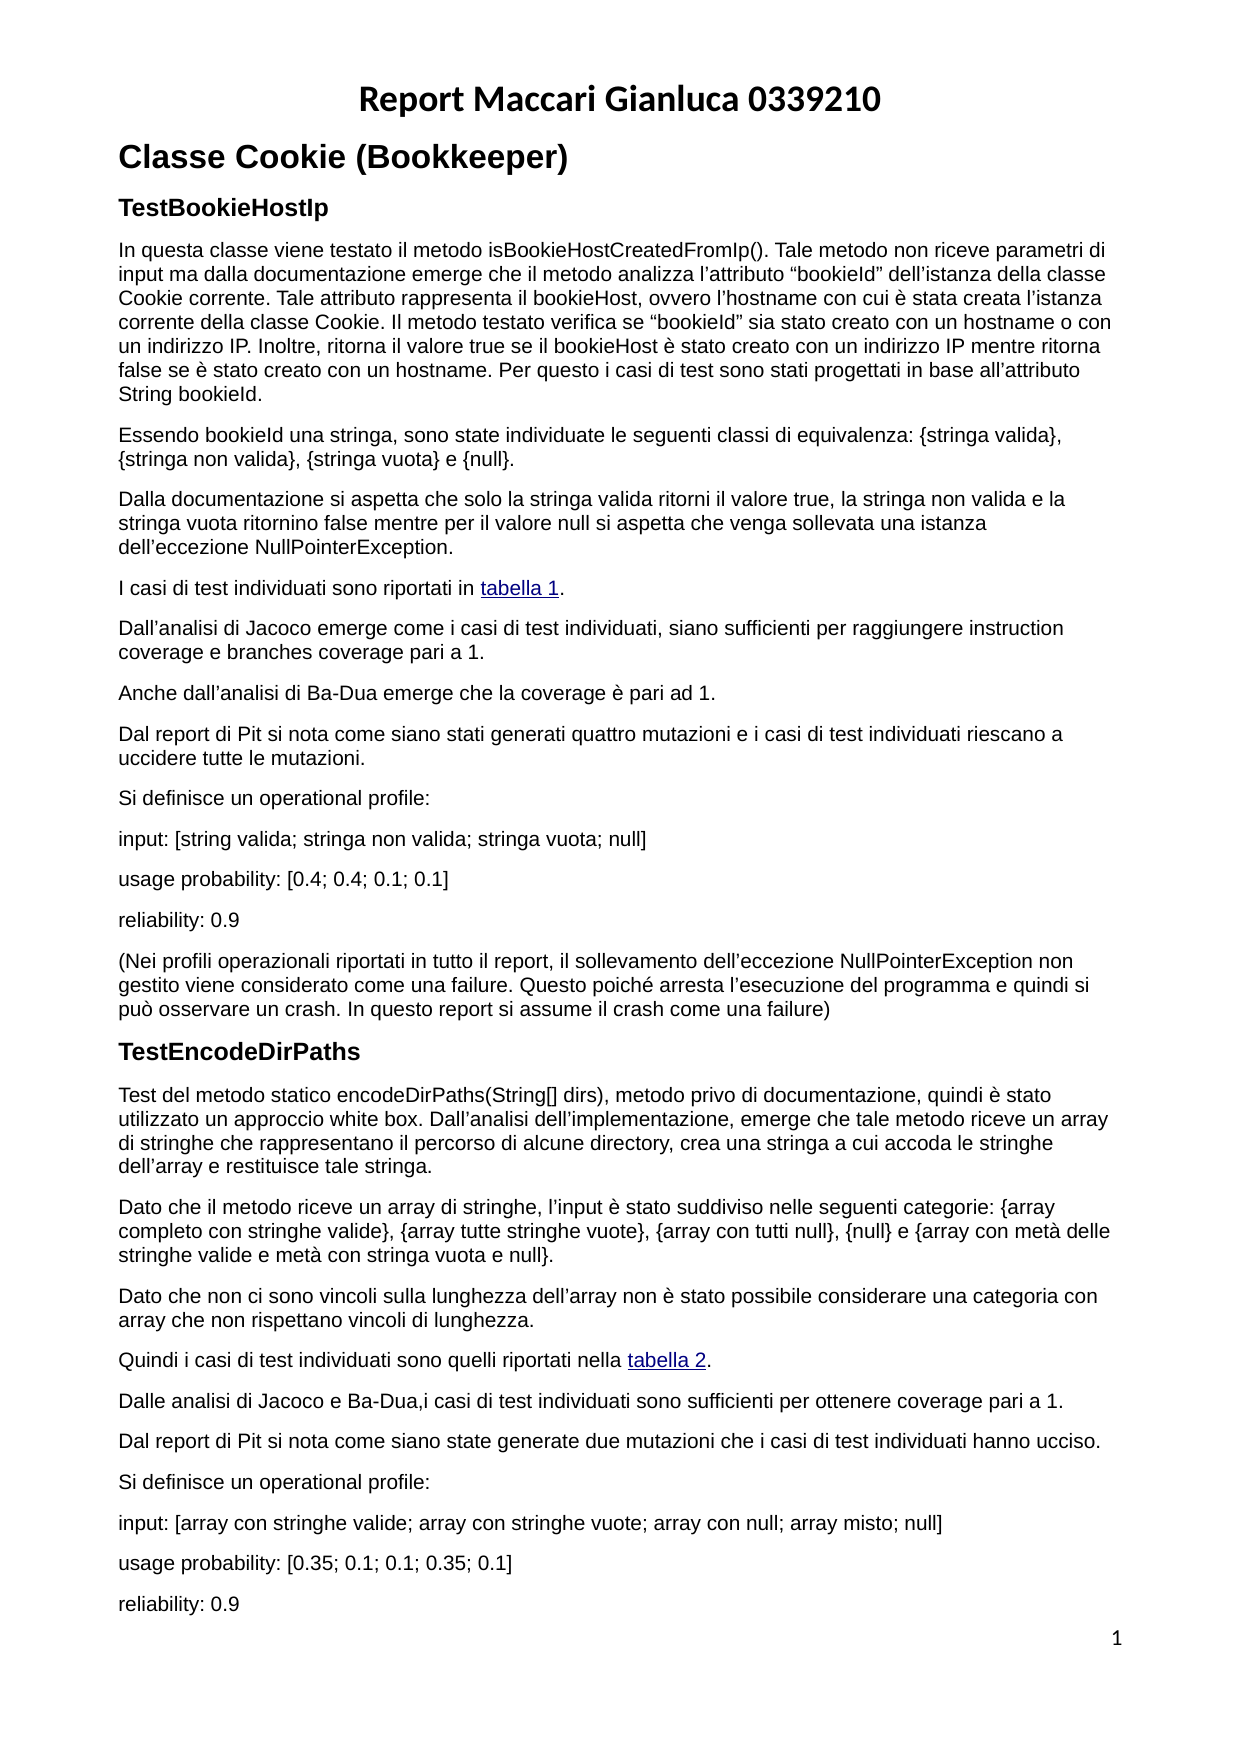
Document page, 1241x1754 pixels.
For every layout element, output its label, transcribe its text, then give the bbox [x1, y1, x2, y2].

text Quindi i casi di test individuati sono quelli riportati nella tabella 2. [118, 1348, 1122, 1372]
text input: [string valida; stringa non valida; stringa vuota; null] [118, 827, 1122, 851]
text In questa classe viene testato il metodo isBookieHostCreatedFromIp(). Tale metodo non riceve parametri di input ma dalla documentazione emerge che il metodo analizza l’attributo “bookieId” dell’istanza della classe Cookie corrente. Tale attributo rappresenta il bookieHost, ovvero l’hostname con cui è stata creata l’istanza corrente della classe Cookie. Il metodo testato verifica se “bookieId” sia stato creato con un hostname o con un indirizzo IP. Inoltre, ritorna il valore true se il bookieHost è stato creato con un indirizzo IP mentre ritorna false se è stato creato con un hostname. Per questo i casi di test sono stati progettati in base all’attributo String bookieId. [118, 238, 1122, 406]
text reliability: 0.9 [118, 908, 1122, 932]
text Dalla documentazione si aspetta che solo la stringa valida ritorni il valore true, la stringa non valida e la stringa vuota ritornino false mentre per il valore null si aspetta che venga sollevata una istanza dell’eccezione NullPointerException. [118, 487, 1122, 559]
text TestEncodeDirPaths [118, 1037, 1122, 1066]
text Dal report di Pit si nota come siano stati generati quattro mutazioni e i casi di test individuati riescano a uccidere tutte le mutazioni. [118, 721, 1122, 769]
text Essendo bookieId una stringa, sono state individuate le seguenti classi di equivalenza: {stringa valida}, {stringa non valida}, {stringa vuota} e {null}. [118, 422, 1122, 470]
text Anche dall’analisi di Ba-Dua emerge che la coverage è pari ad 1. [118, 681, 1122, 705]
text Si definisce un operational profile: [118, 1470, 1122, 1494]
text input: [array con stringhe valide; array con stringhe vuote; array con null; array misto; null] [118, 1511, 1122, 1534]
text Dalle analisi di Jacoco e Ba-Dua,i casi di test individuati sono sufficienti per ottenere coverage pari a 1. [118, 1389, 1122, 1413]
text reliability: 0.9 [118, 1592, 1122, 1616]
text Test del metodo statico encodeDirPaths(String[] dirs), metodo privo di documentazione, quindi è stato utilizzato un approccio white box. Dall’analisi dell’implementazione, emerge che tale metodo riceve un array di stringhe che rappresentano il percorso di alcune directory, crea una stringa a cui accoda le stringhe dell’array e restituisce tale stringa. [118, 1082, 1122, 1178]
text Dall’analisi di Jacoco emerge come i casi di test individuati, siano sufficienti per raggiungere instruction coverage e branches coverage pari a 1. [118, 616, 1122, 664]
text TestBookieHostIp [118, 193, 1122, 221]
text Dato che il metodo riceve un array di stringhe, l’input è stato suddiviso nelle seguenti categorie: {array completo con stringhe valide}, {array tutte stringhe vuote}, {array con tutti null}, {null} e {array con metà delle stringhe valide e metà con stringa vuota e null}. [118, 1195, 1122, 1267]
text usage probability: [0.35; 0.1; 0.1; 0.35; 0.1] [118, 1551, 1122, 1575]
text Dal report di Pit si nota come siano state generate due mutazioni che i casi di test individuati hanno ucciso. [118, 1429, 1122, 1453]
text I casi di test individuati sono riportati in tabella 1. [118, 576, 1122, 599]
text usage probability: [0.4; 0.4; 0.1; 0.1] [118, 867, 1122, 891]
text Classe Cookie (Bookkeeper) [118, 137, 1122, 176]
text (Nei profili operazionali riportati in tutto il report, il sollevamento dell’eccezione NullPointerException non gestito viene considerato come una failure. Questo poiché arresta l’esecuzione del programma e quindi si può osservare un crash. In questo report si assume il crash come una failure) [118, 948, 1122, 1020]
text Dato che non ci sono vincoli sulla lunghezza dell’array non è stato possibile considerare una categoria con array che non rispettano vincoli di lunghezza. [118, 1283, 1122, 1331]
text Report Maccari Gianluca 0339210 [118, 75, 1122, 121]
text Si definisce un operational profile: [118, 786, 1122, 810]
